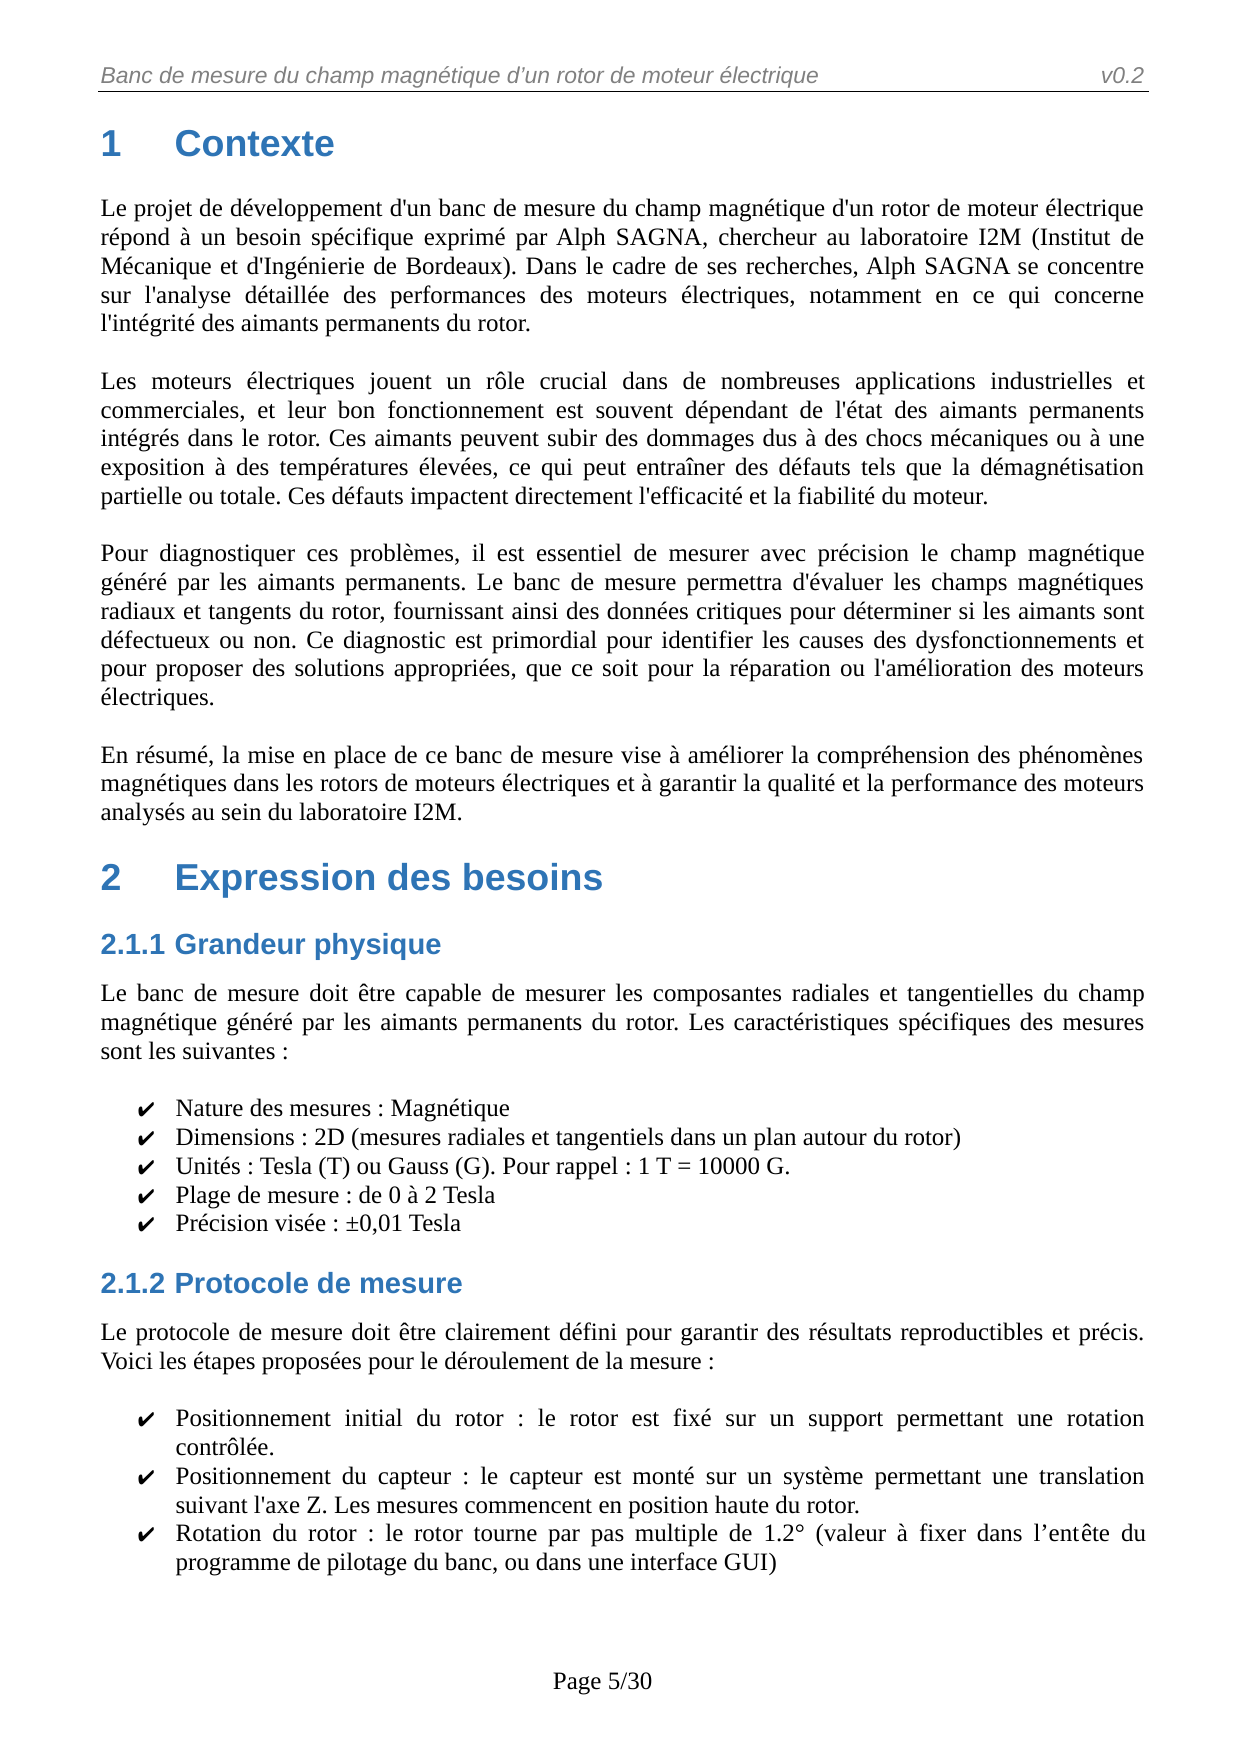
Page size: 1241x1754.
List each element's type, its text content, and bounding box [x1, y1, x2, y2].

list Précision visée : ±0,01 Tesla [138, 1208, 1146, 1237]
subtitle Contexte [100, 121, 1146, 164]
list Dimensions : 2D (mesures radiales et tangentiels dans un plan autour du rotor) [138, 1122, 1146, 1151]
text Le protocole de mesure doit être clairement défini pour garantir des résultats reproductibles et précis. Voici les étapes proposées pour le déroulement de la mesure : [100, 1317, 1146, 1375]
text Le banc de mesure doit être capable de mesurer les composantes radiales et tangentielles du champ magnétique généré par les aimants permanents du rotor. Les caractéristiques spécifiques des mesures sont les suivantes : [100, 978, 1146, 1065]
list Rotation du rotor : le rotor tourne par pas multiple de 1.2° (valeur à fixer dans l’entête du programme de pilotage du banc, ou dans une interface GUI) [138, 1518, 1146, 1576]
text Les moteurs électriques jouent un rôle crucial dans de nombreuses applications industrielles et commerciales, et leur bon fonctionnement est souvent dépendant de l'état des aimants permanents intégrés dans le rotor. Ces aimants peuvent subir des dommages dus à des chocs mécaniques ou à une exposition à des températures élevées, ce qui peut entraîner des défauts tels que la démagnétisation partielle ou totale. Ces défauts impactent directement l'efficacité et la fiabilité du moteur. [100, 366, 1146, 510]
text Pour diagnostiquer ces problèmes, il est essentiel de mesurer avec précision le champ magnétique généré par les aimants permanents. Le banc de mesure permettra d'évaluer les champs magnétiques radiaux et tangents du rotor, fournissant ainsi des données critiques pour déterminer si les aimants sont défectueux ou non. Ce diagnostic est primordial pour identifier les causes des dysfonctionnements et pour proposer des solutions appropriées, que ce soit pour la réparation ou l'amélioration des moteurs électriques. [100, 538, 1146, 711]
list Unités : Tesla (T) ou Gauss (G). Pour rappel : 1 T = 10000 G. [138, 1151, 1146, 1180]
list Nature des mesures : Magnétique [138, 1093, 1146, 1122]
list Positionnement initial du rotor : le rotor est fixé sur un support permettant une rotation contrôlée. [138, 1403, 1146, 1461]
list Plage de mesure : de 0 à 2 Tesla [138, 1180, 1146, 1208]
subtitle Protocole de mesure [100, 1266, 1146, 1299]
subtitle Grandeur physique [100, 927, 1146, 961]
list Positionnement du capteur : le capteur est monté sur un système permettant une translation suivant l'axe Z. Les mesures commencent en position haute du rotor. [138, 1461, 1146, 1518]
subtitle Expression des besoins [100, 855, 1146, 898]
text En résumé, la mise en place de ce banc de mesure vise à améliorer la compréhension des phénomènes magnétiques dans les rotors de moteurs électriques et à garantir la qualité et la performance des moteurs analysés au sein du laboratoire I2M. [100, 740, 1146, 826]
text Le projet de développement d'un banc de mesure du champ magnétique d'un rotor de moteur électrique répond à un besoin spécifique exprimé par Alph SAGNA, chercheur au laboratoire I2M (Institut de Mécanique et d'Ingénierie de Bordeaux). Dans le cadre de ses recherches, Alph SAGNA se concentre sur l'analyse détaillée des performances des moteurs électriques, notamment en ce qui concerne l'intégrité des aimants permanents du rotor. [100, 193, 1146, 337]
